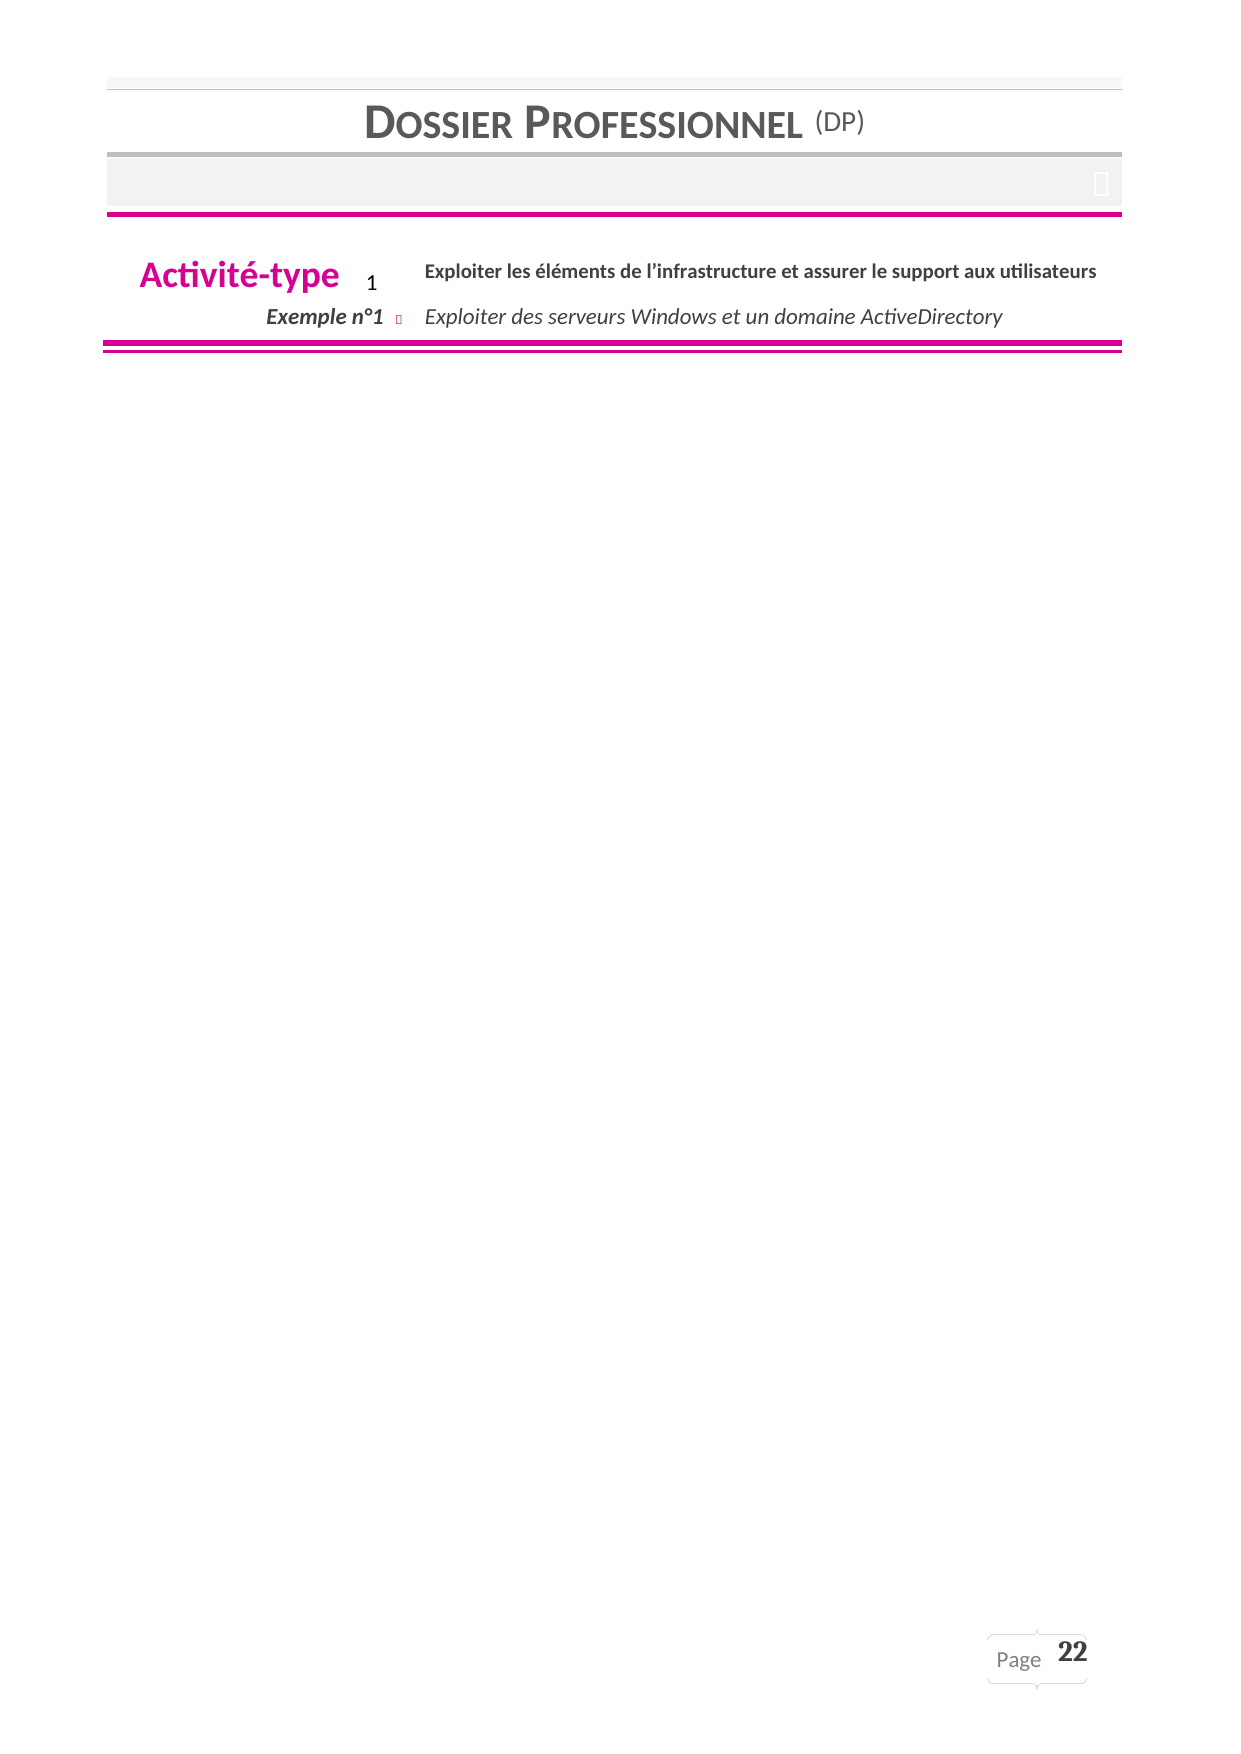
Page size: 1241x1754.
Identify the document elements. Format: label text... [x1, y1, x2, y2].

table_header 1 [354, 245, 413, 297]
table_cell Exploiter des serveurs Windows et un domaine ActiveDirectory [413, 297, 1122, 340]
table_header Activité-type [103, 245, 354, 297]
table_header Exploiter les éléments de l’infrastructure et assurer le support aux utilisateurs [413, 245, 1122, 297]
table_cell Exemple n°1  [103, 297, 413, 340]
